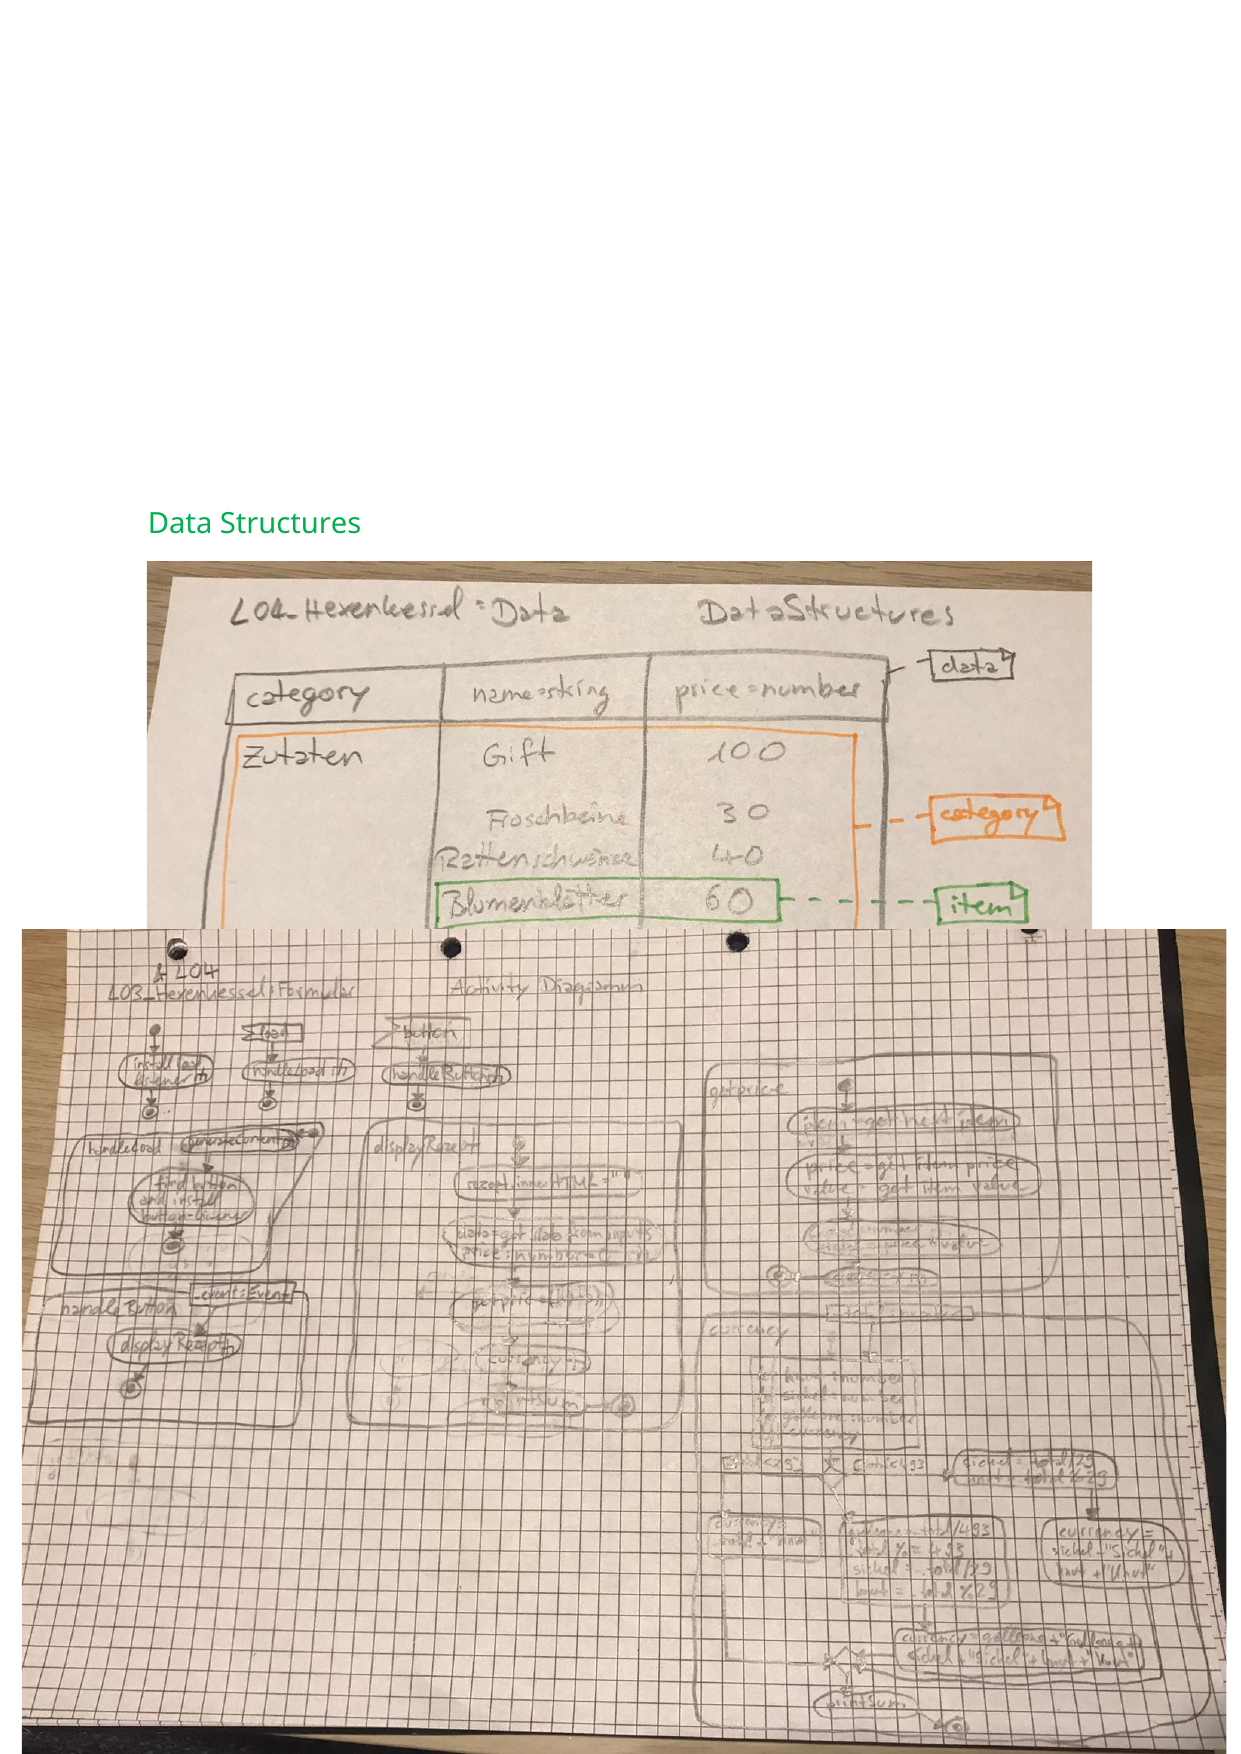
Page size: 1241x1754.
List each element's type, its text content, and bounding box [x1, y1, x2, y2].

text Data Structures [148, 502, 1093, 542]
